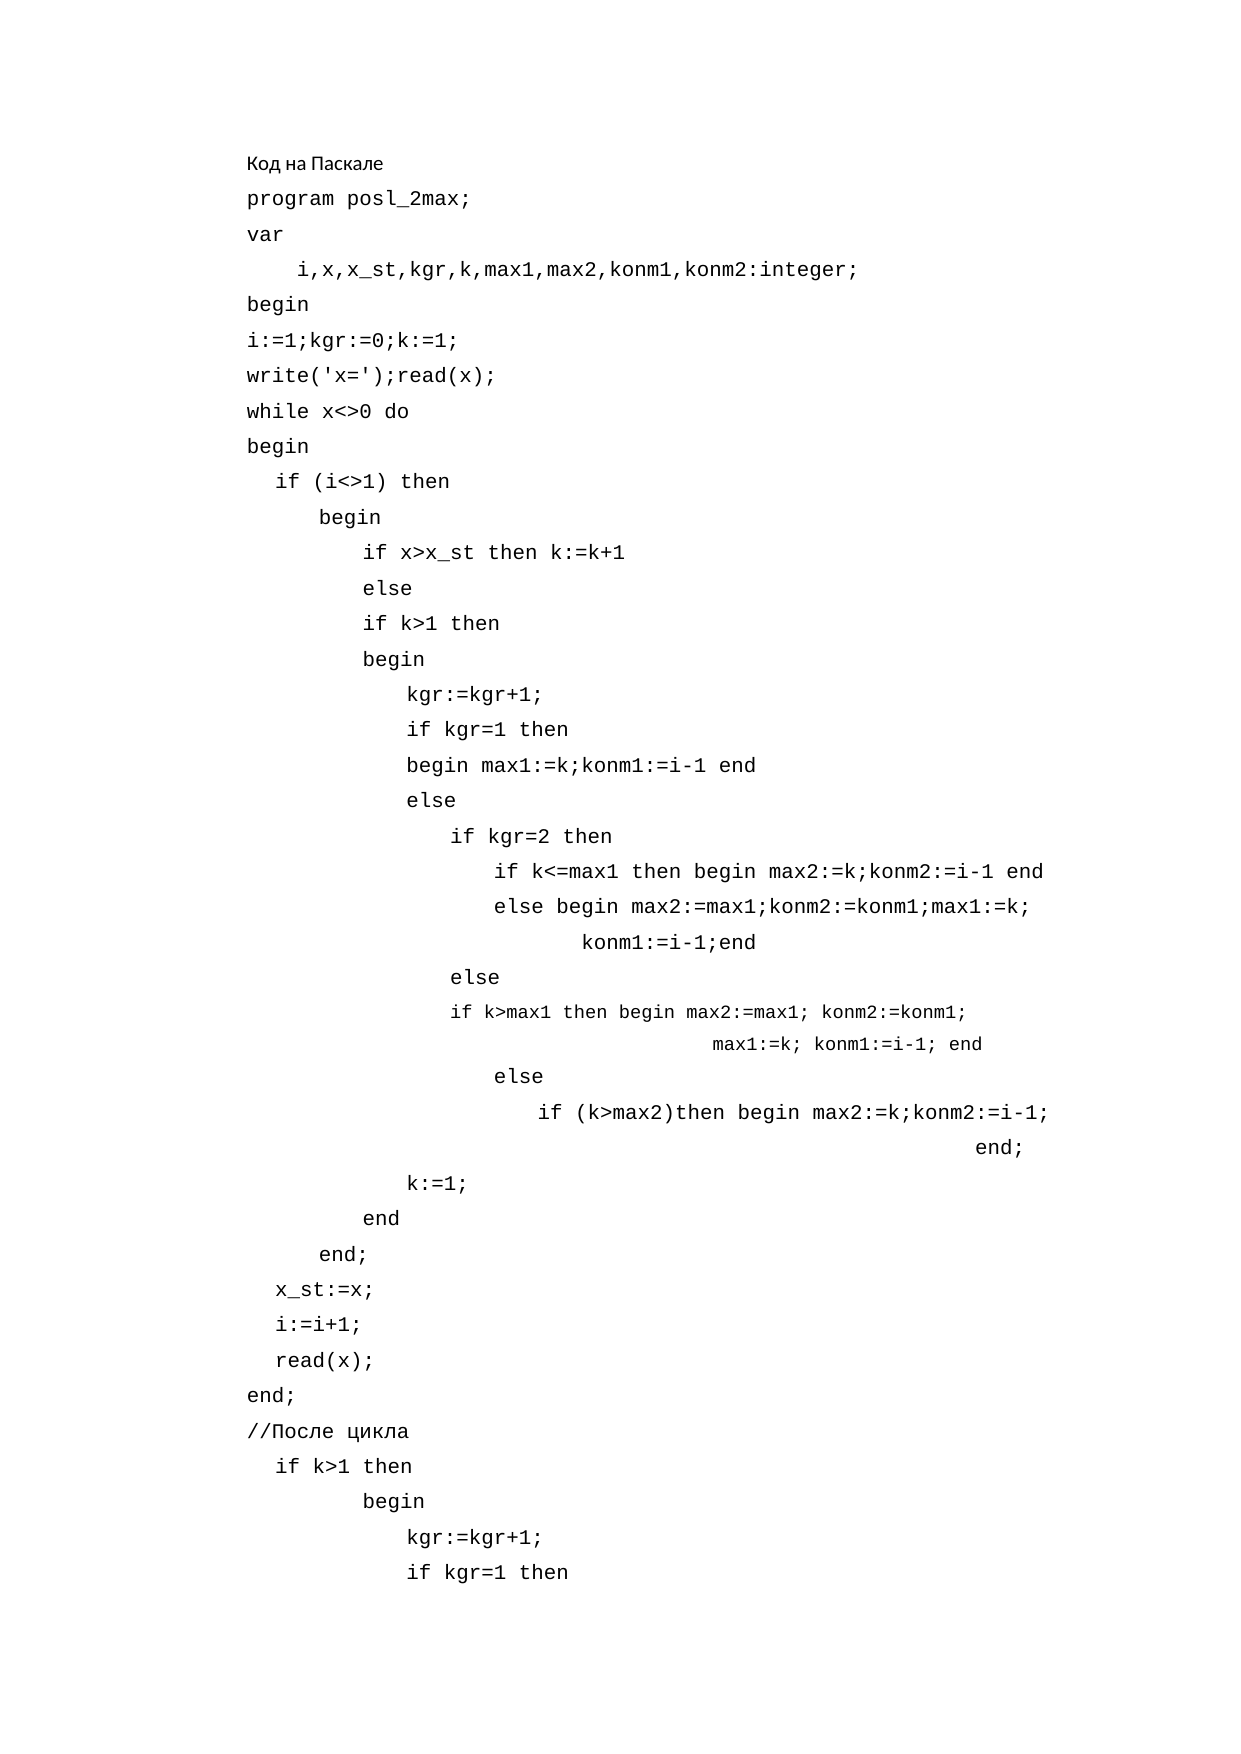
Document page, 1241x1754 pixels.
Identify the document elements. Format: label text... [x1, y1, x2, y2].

text begin [187, 1491, 1053, 1515]
text if k>max1 then begin max2:=max1; konm2:=konm1; max1:=k; konm1:=i-1; end [187, 1003, 1053, 1056]
text if (i<>1) then [187, 471, 1053, 495]
text end; [187, 1385, 1053, 1409]
text else [187, 967, 1053, 991]
text var [187, 223, 1053, 247]
text kgr:=kgr+1; [187, 1527, 1053, 1551]
text kgr:=kgr+1; [187, 684, 1053, 708]
text begin [187, 648, 1053, 672]
text program posl_2max; [187, 188, 1053, 212]
text read(x); [187, 1350, 1053, 1373]
text i:=i+1; [187, 1314, 1053, 1338]
text if kgr=1 then [187, 719, 1053, 743]
text if k>1 then [187, 1456, 1053, 1480]
text i:=1;kgr:=0;k:=1; [187, 330, 1053, 353]
text while x<>0 do [187, 401, 1053, 424]
text if k<=max1 then begin max2:=k;konm2:=i-1 end [187, 861, 1053, 885]
text write('x=');read(x); [187, 365, 1053, 389]
text x_st:=x; [187, 1279, 1053, 1303]
text end; [187, 1243, 1053, 1267]
text if (k>max2)then begin max2:=k;konm2:=i-1; end; [187, 1102, 1053, 1161]
text begin [187, 507, 1053, 531]
text if kgr=2 then [187, 826, 1053, 849]
text begin [187, 436, 1053, 460]
text end [187, 1208, 1053, 1232]
text if x>x_st then k:=k+1 [187, 542, 1053, 566]
text k:=1; [187, 1173, 1053, 1196]
text //После цикла [187, 1421, 1053, 1444]
text begin max1:=k;konm1:=i-1 end [187, 755, 1053, 778]
text begin [187, 294, 1053, 318]
text else [187, 578, 1053, 601]
text else [187, 790, 1053, 814]
text Код на Паскале [187, 150, 1053, 175]
text if kgr=1 then [187, 1562, 1053, 1586]
text if k>1 then [187, 613, 1053, 637]
text else begin max2:=max1;konm2:=konm1;max1:=k; konm1:=i-1;end [187, 896, 1053, 956]
text else [187, 1066, 1053, 1090]
text i,x,x_st,kgr,k,max1,max2,konm1,konm2:integer; [187, 259, 1053, 283]
